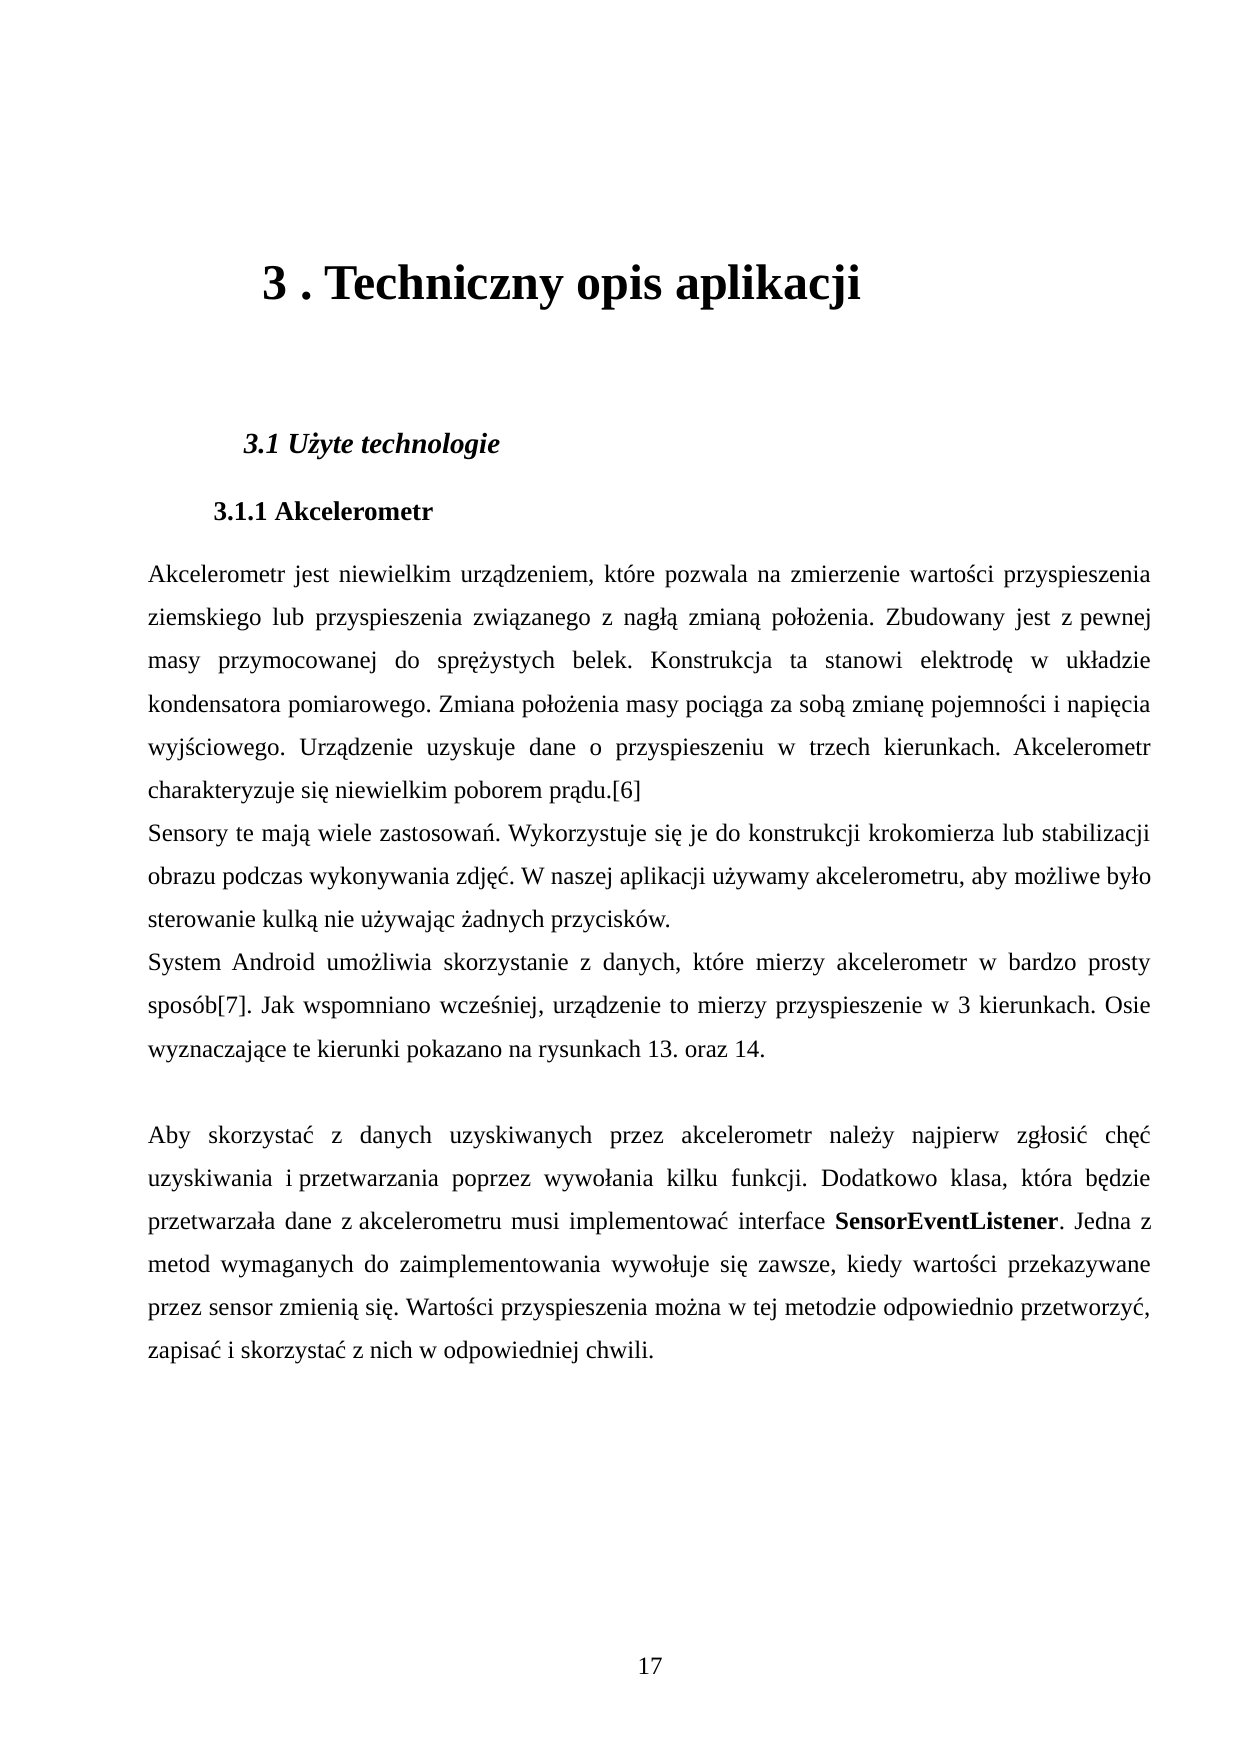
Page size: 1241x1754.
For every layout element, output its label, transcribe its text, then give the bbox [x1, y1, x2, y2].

subtitle Użyte technologie [236, 426, 1152, 460]
text Sensory te mają wiele zastosowań. Wykorzystuje się je do konstrukcji krokomierza lub stabilizacji obrazu podczas wykonywania zdjęć. W naszej aplikacji używamy akcelerometru, aby możliwe było sterowanie kulką nie używając żadnych przycisków. [148, 818, 1152, 933]
subtitle . Techniczny opis aplikacji [250, 253, 1152, 310]
subtitle Akcelerometr [207, 495, 1152, 526]
text System Android umożliwia skorzystanie z danych, które mierzy akcelerometr w bardzo prosty sposób[7]. Jak wspomniano wcześniej, urządzenie to mierzy przyspieszenie w 3 kierunkach. Osie wyznaczające te kierunki pokazano na rysunkach 13. oraz 14. [148, 947, 1152, 1062]
text Aby skorzystać z danych uzyskiwanych przez akcelerometr należy najpierw zgłosić chęć uzyskiwania i przetwarzania poprzez wywołania kilku funkcji. Dodatkowo klasa, która będzie przetwarzała dane z akcelerometru musi implementować interface SensorEventListener. Jedna z metod wymaganych do zaimplementowania wywołuje się zawsze, kiedy wartości przekazywane przez sensor zmienią się. Wartości przyspieszenia można w tej metodzie odpowiednio przetworzyć, zapisać i skorzystać z nich w odpowiedniej chwili. [148, 1120, 1152, 1364]
text Akcelerometr jest niewielkim urządzeniem, które pozwala na zmierzenie wartości przyspieszenia ziemskiego lub przyspieszenia związanego z nagłą zmianą położenia. Zbudowany jest z pewnej masy przymocowanej do sprężystych belek. Konstrukcja ta stanowi elektrodę w układzie kondensatora pomiarowego. Zmiana położenia masy pociąga za sobą zmianę pojemności i napięcia wyjściowego. Urządzenie uzyskuje dane o przyspieszeniu w trzech kierunkach. Akcelerometr charakteryzuje się niewielkim poborem prądu.[6] [148, 559, 1152, 804]
